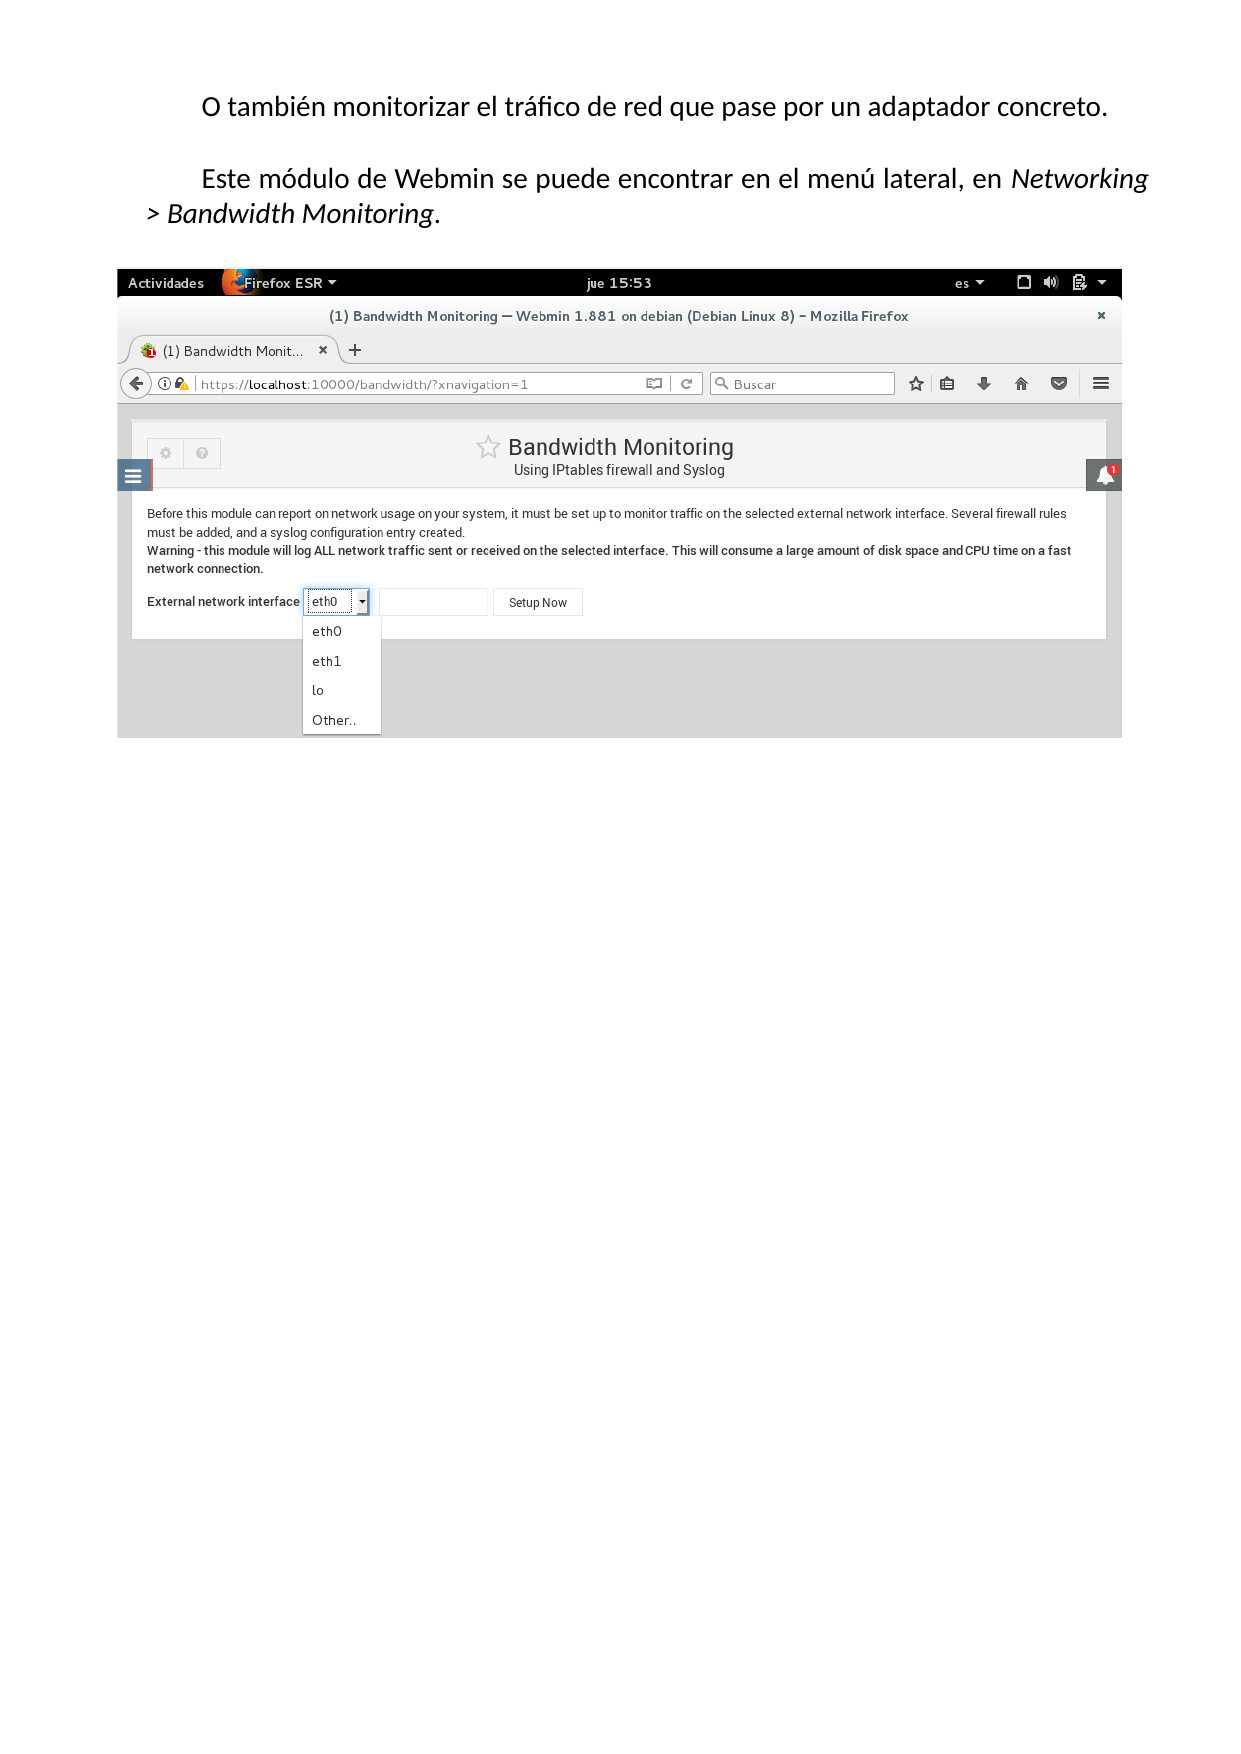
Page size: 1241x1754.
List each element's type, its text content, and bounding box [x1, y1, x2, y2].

picture [117, 266, 1123, 738]
text Este módulo de Webmin se puede encontrar en el menú lateral, en Networking > Bandwidth Monitoring. [146, 160, 1152, 231]
text O también monitorizar el tráfico de red que pase por un adaptador concreto. [146, 88, 1152, 124]
